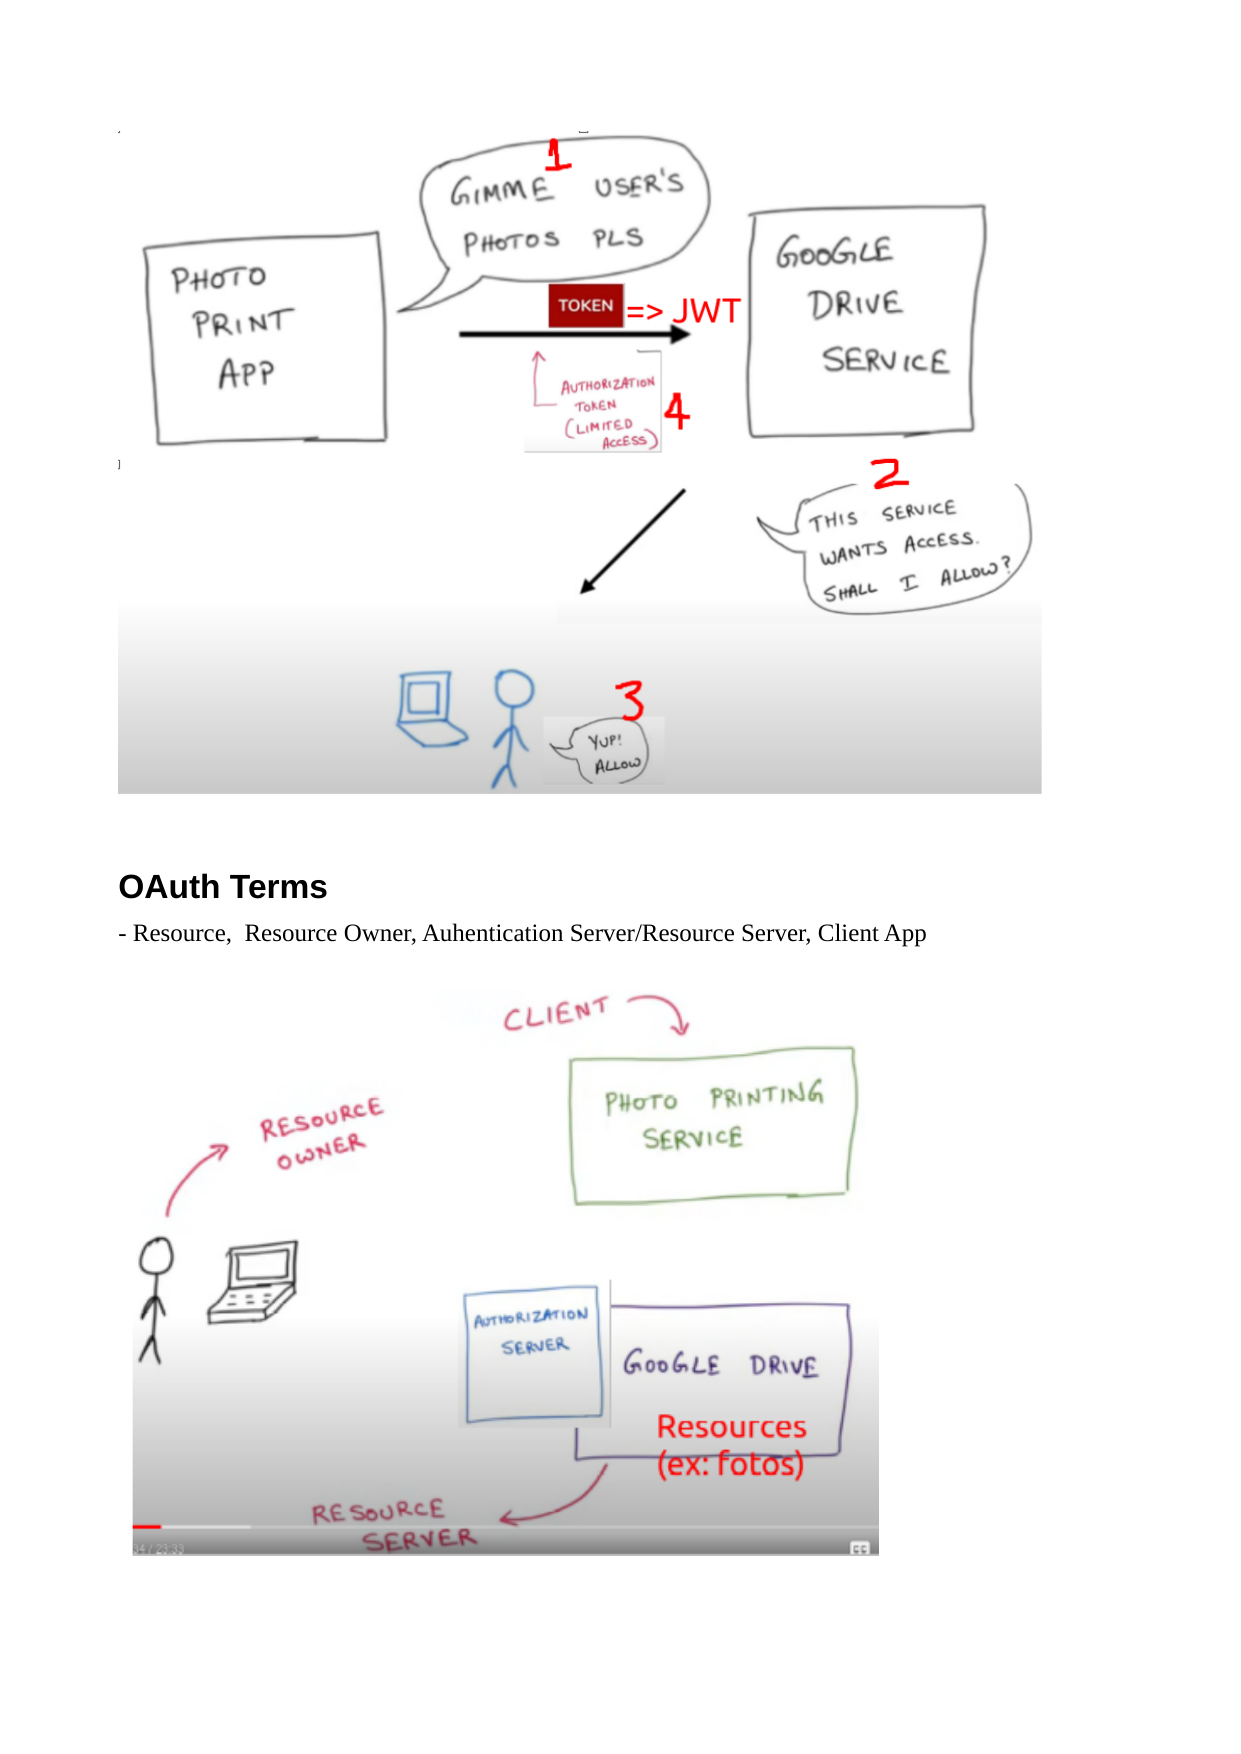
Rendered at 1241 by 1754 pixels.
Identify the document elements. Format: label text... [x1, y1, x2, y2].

picture [132, 979, 879, 1556]
text - Resource, Resource Owner, Auhentication Server/Resource Server, Client App [118, 918, 1122, 947]
subtitle OAuth Terms [118, 867, 1122, 906]
picture [118, 131, 1042, 795]
